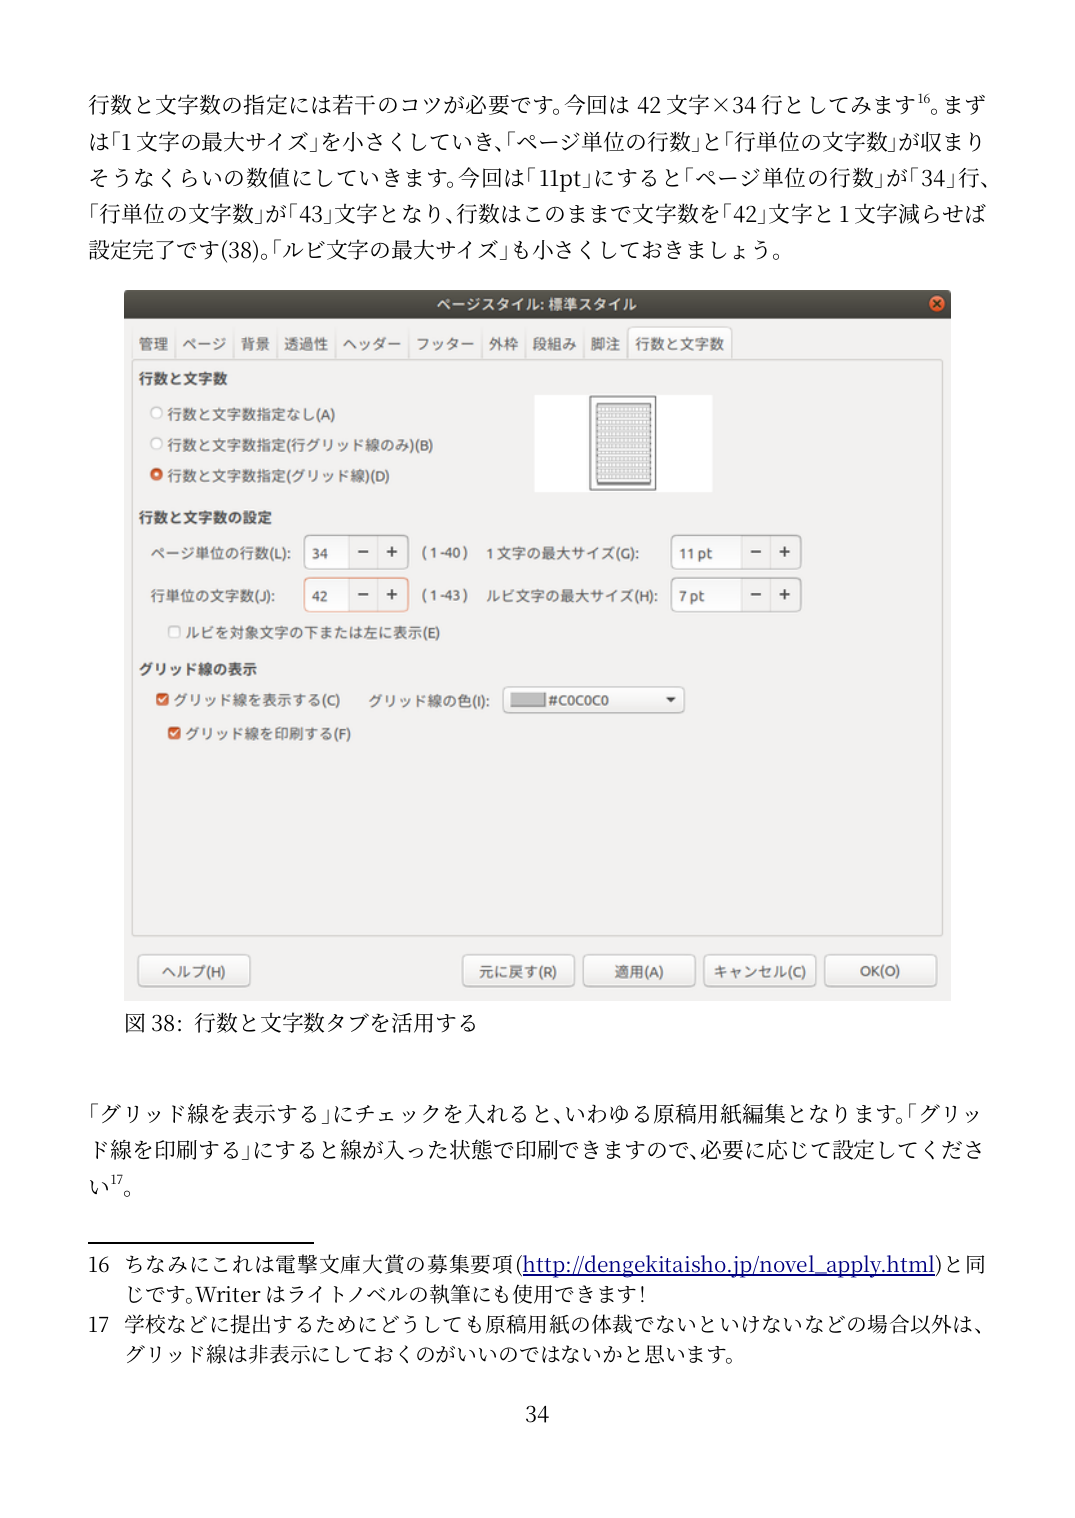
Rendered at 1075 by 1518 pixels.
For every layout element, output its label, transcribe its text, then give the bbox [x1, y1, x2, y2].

text 学校などに提出するためにどうしても原稿用紙の体裁でないといけないなどの場合以外は、グリッド線は非表示にしておくのがいいのではないかと思います。 [88, 1308, 986, 1368]
text ちなみにこれは電撃文庫大賞の募集要項(http://dengekitaisho.jp/novel_apply.html)と同じです。Writerはライトノベルの執筆にも使用できます！ [88, 1249, 986, 1308]
text 「グリッド線を表示する」にチェックを入れると、いわゆる原稿用紙編集となります。「グリッド線を印刷する」にすると線が入った状態で印刷できますので、必要に応じて設定してください。 [88, 1098, 986, 1201]
text 行数と文字数の指定には若干のコツが必要です。今回は42文字×34行としてみます。まずは「1文字の最大サイズ」を小さくしていき、「ページ単位の行数」と「行単位の文字数」が収まりそうなくらいの数値にしていきます。今回は「11pt」にすると「ページ単位の行数」が「34」行、「行単位の文字数」が「43」文字となり、行数はこのままで文字数を「42」文字と1文字減らせば設定完了です(図 38)。「ルビ文字の最大サイズ」も小さくしておきましょう。 [88, 88, 986, 264]
text 図 38: 行数と文字数タブを活用する [124, 1001, 951, 1038]
picture [124, 290, 951, 1001]
